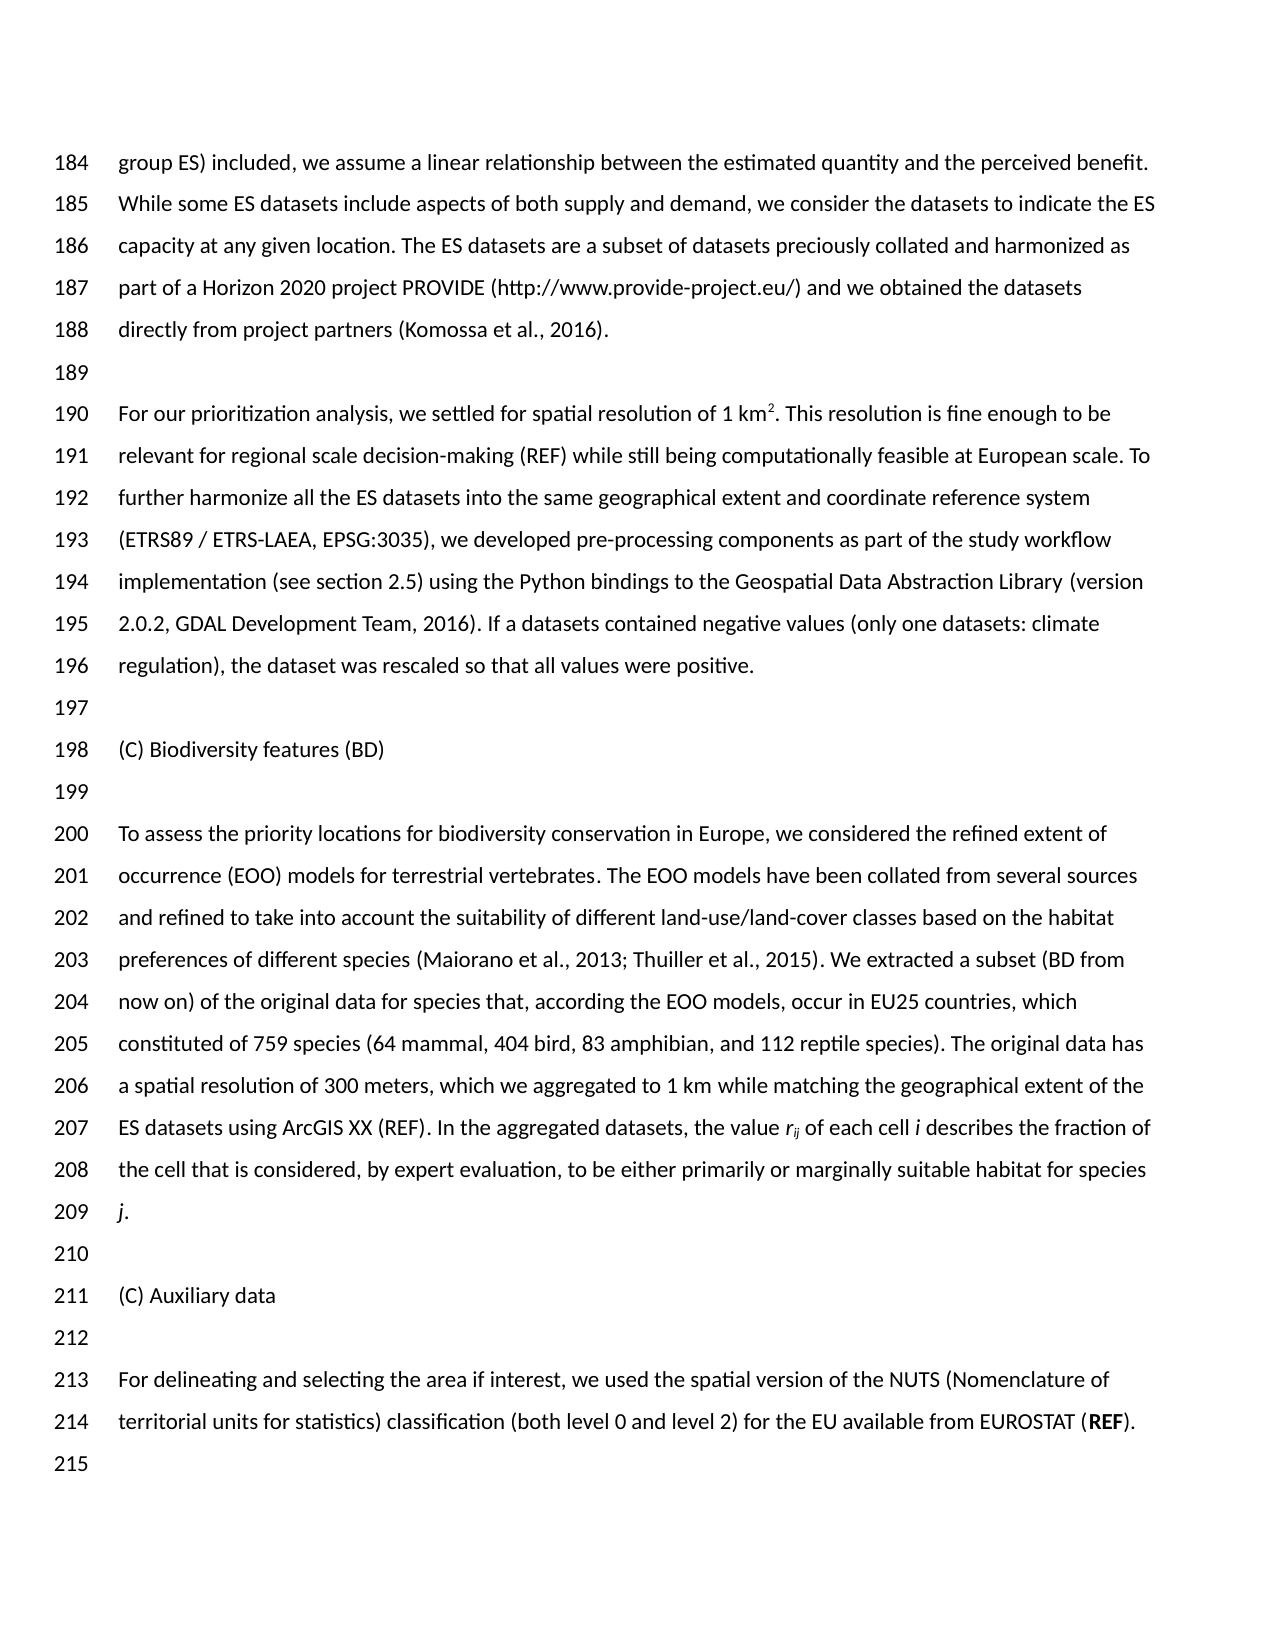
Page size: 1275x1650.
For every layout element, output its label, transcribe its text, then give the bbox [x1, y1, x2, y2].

text For our prioritization analysis, we settled for spatial resolution of 1 km2. This resolution is fine enough to be relevant for regional scale decision-making (REF) while still being computationally feasible at European scale. To further harmonize all the ES datasets into the same geographical extent and coordinate reference system (ETRS89 / ETRS-LAEA, EPSG:3035), we developed pre-processing components as part of the study workflow implementation (see section 2.5) using the Python bindings to the Geospatial Data Abstraction Library (version 2.0.2, GDAL Development Team, 2016)⁠.⁠ If a datasets contained negative values (only one datasets: climate regulation), the dataset was rescaled so that all values were positive. [118, 399, 1157, 679]
text (C) Auxiliary data [118, 1281, 1157, 1309]
text To assess the priority locations for biodiversity conservation in Europe, we considered the refined extent of occurrence (EOO) models for terrestrial vertebrates. The EOO models have been collated from several sources and refined to take into account the suitability of different land-use/land-cover classes based on the habitat preferences of different species (Maiorano et al., 2013; Thuiller et al., 2015). We extracted a subset (BD from now on) of the original data for species that, according the EOO models, occur in EU25 countries, which constituted of 759 species (64 mammal, 404 bird, 83 amphibian, and 112 reptile species). The original data has a spatial resolution of 300 meters, which we aggregated to 1 km while matching the geographical extent of the ES datasets using ArcGIS XX (REF). In the aggregated datasets, the value rij of each cell i describes the fraction of the cell that is considered, by expert evaluation, to be either primarily or marginally suitable habitat for species j.⁠ [118, 819, 1157, 1225]
text group ES) included⁠, we assume a linear relationship between the estimated quantity and the perceived benefit. While some ES datasets include aspects of both supply and demand, we consider the datasets to indicate the ES capacity at any given location. The ES datasets are a subset of datasets preciously collated and harmonized as part of a Horizon 2020 project PROVIDE (http://www.provide-project.eu/) and we obtained the datasets directly from project partners (Komossa et al., 2016)⁠. [118, 148, 1157, 343]
text For delineating and selecting the area if interest, we used the spatial version of the NUTS (Nomenclature of territorial units for statistics) classification (both level 0 and level 2) for the EU available from EUROSTAT (REF). [118, 1365, 1157, 1435]
subtitle (C) Biodiversity features (BD) [118, 735, 1157, 763]
